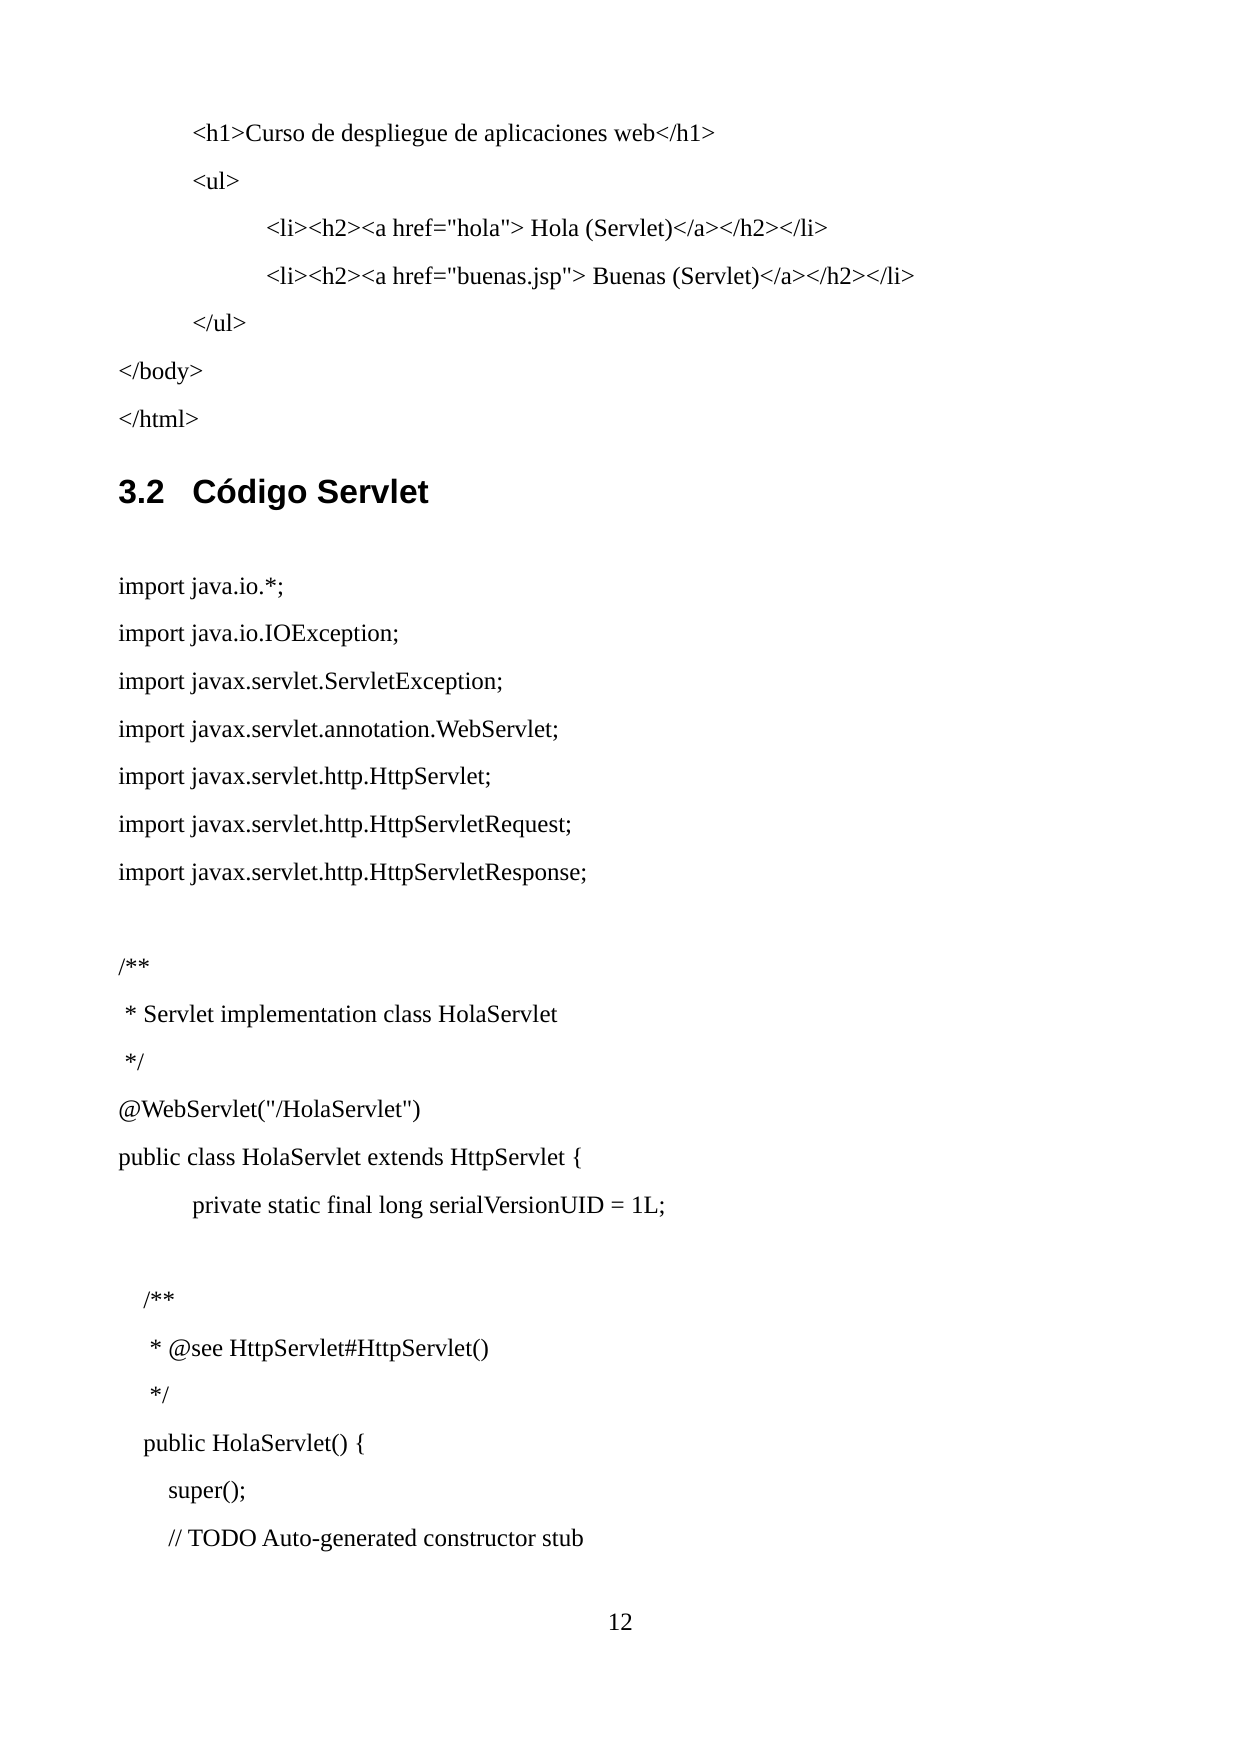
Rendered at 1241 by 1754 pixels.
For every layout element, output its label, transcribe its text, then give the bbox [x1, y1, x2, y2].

text /** [118, 952, 1122, 981]
text <h1>Curso de despliegue de aplicaciones web</h1> [118, 118, 1122, 147]
text private static final long serialVersionUID = 1L; [118, 1190, 1122, 1218]
text @WebServlet("/HolaServlet") [118, 1094, 1122, 1123]
text <li><h2><a href="hola"> Hola (Servlet)</a></h2></li> [118, 213, 1122, 242]
text */ [118, 1047, 1122, 1076]
text <ul> [118, 166, 1122, 194]
text import javax.servlet.ServletException; [118, 666, 1122, 695]
subtitle Código Servlet [118, 472, 1122, 511]
text public class HolaServlet extends HttpServlet { [118, 1142, 1122, 1171]
text super(); [118, 1475, 1122, 1504]
text </ul> [118, 308, 1122, 337]
text import java.io.IOException; [118, 618, 1122, 647]
text public HolaServlet() { [118, 1428, 1122, 1457]
text import javax.servlet.http.HttpServletRequest; [118, 809, 1122, 838]
text * @see HttpServlet#HttpServlet() [118, 1333, 1122, 1361]
text import javax.servlet.http.HttpServlet; [118, 761, 1122, 790]
text import javax.servlet.annotation.WebServlet; [118, 714, 1122, 742]
text * Servlet implementation class HolaServlet [118, 999, 1122, 1028]
text <li><h2><a href="buenas.jsp"> Buenas (Servlet)</a></h2></li> [118, 261, 1122, 290]
text </body> [118, 356, 1122, 385]
text */ [118, 1380, 1122, 1409]
text import javax.servlet.http.HttpServletResponse; [118, 857, 1122, 885]
text import java.io.*; [118, 571, 1122, 600]
text </html> [118, 404, 1122, 432]
text /** [118, 1285, 1122, 1314]
text // TODO Auto-generated constructor stub [118, 1523, 1122, 1552]
